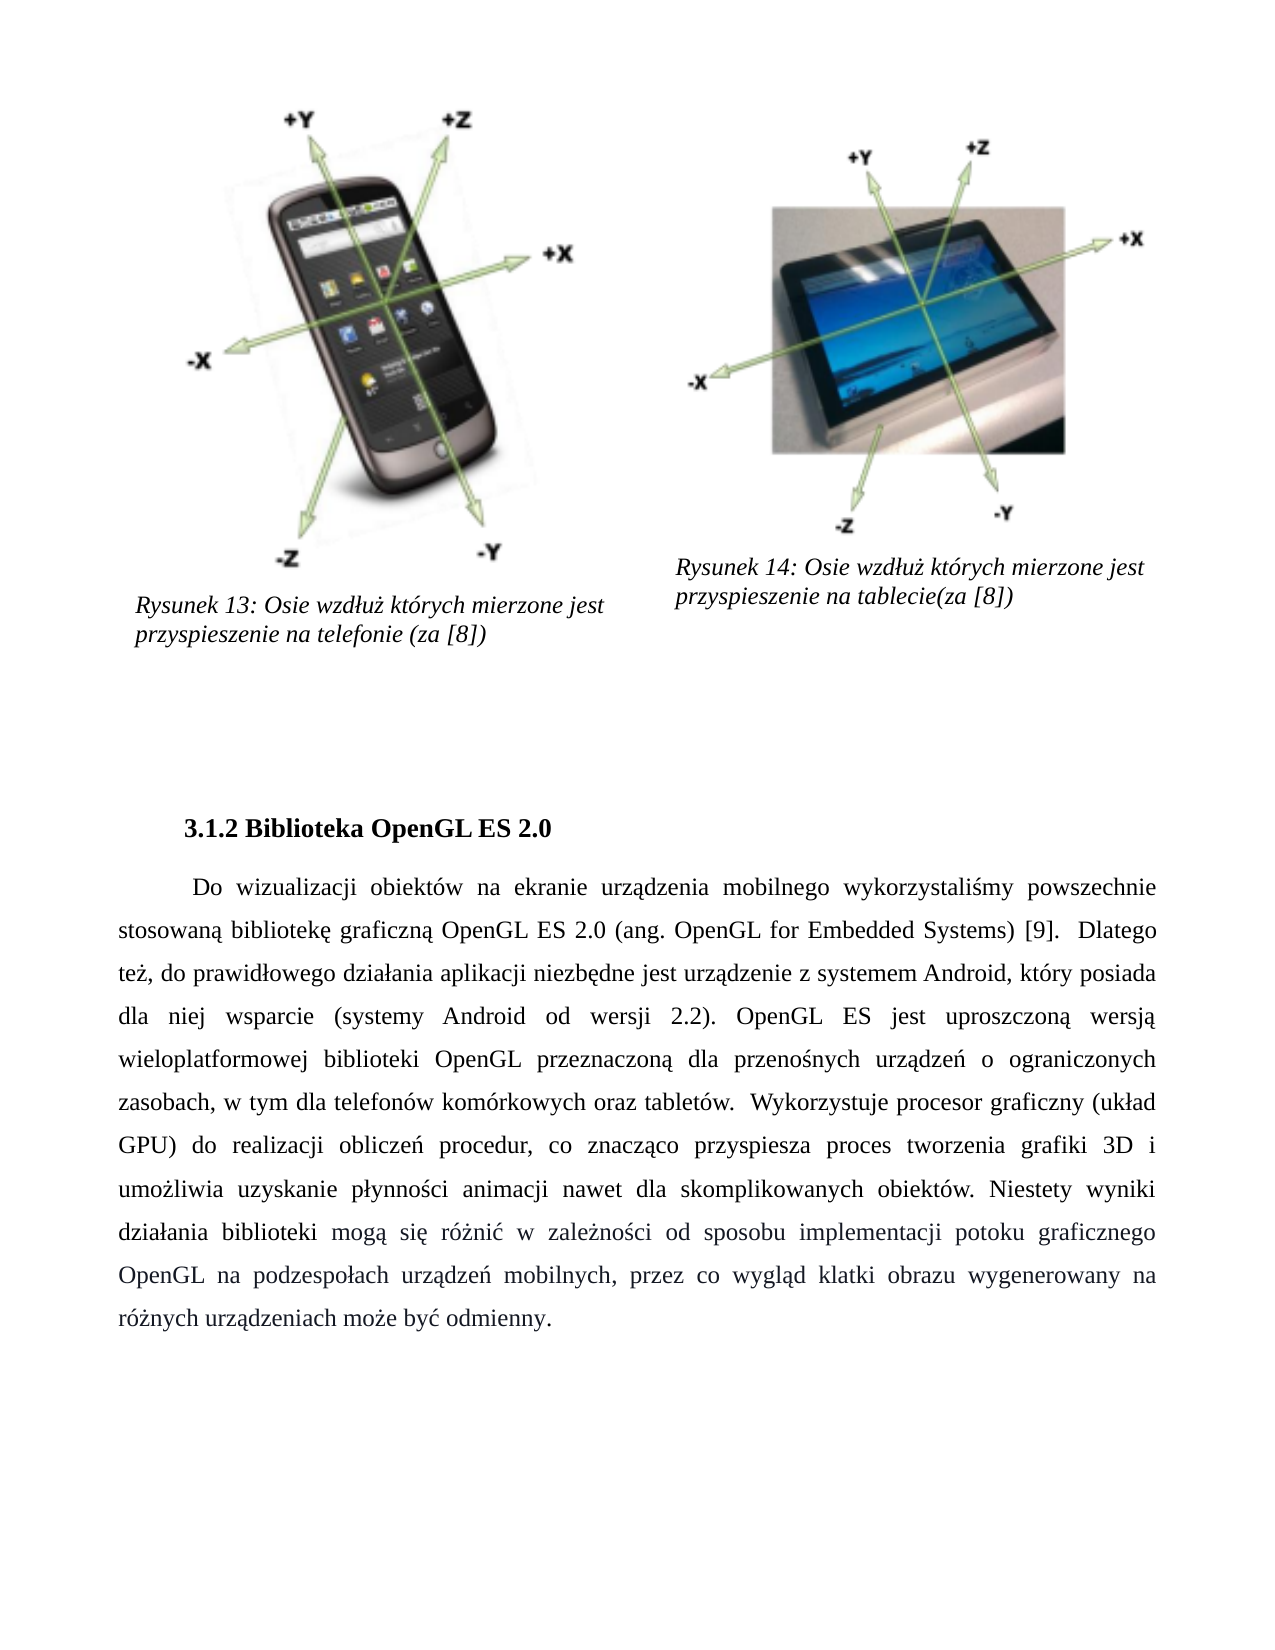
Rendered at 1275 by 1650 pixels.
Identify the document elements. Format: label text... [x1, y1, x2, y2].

text Rysunek 13: Osie wzdłuż których mierzone jest przyspieszenie na telefonie (za [8]) [135, 104, 624, 648]
picture [166, 91, 594, 591]
text Do wizualizacji obiektów na ekranie urządzenia mobilnego wykorzystaliśmy powszechnie stosowaną bibliotekę graficzną OpenGL ES 2.0 (ang. OpenGL for Embedded Systems) [9]. Dlatego też, do prawidłowego działania aplikacji niezbędne jest urządzenie z systemem Android, który posiada dla niej wsparcie (systemy Android od wersji 2.2). OpenGL ES jest uproszczoną wersją wieloplatformowej biblioteki OpenGL przeznaczoną dla przenośnych urządzeń o ograniczonych zasobach, w tym dla telefonów komórkowych oraz tabletów. Wykorzystuje procesor graficzny (układ GPU) do realizacji obliczeń procedur, co znacząco przyspiesza proces tworzenia grafiki 3D i umożliwia uzyskanie płynności animacji nawet dla skomplikowanych obiektów. Niestety wyniki działania biblioteki mogą się różnić w zależności od sposobu implementacji potoku graficznego OpenGL na podzespołach urządzeń mobilnych, przez co wygląd klatki obrazu wygenerowany na różnych urządzeniach może być odmienny. [118, 872, 1157, 1332]
text Rysunek 14: Osie wzdłuż których mierzone jest przyspieszenie na tablecie(za [8]) [675, 553, 1156, 610]
picture [673, 131, 1158, 553]
subtitle Biblioteka OpenGL ES 2.0 [177, 812, 1157, 843]
